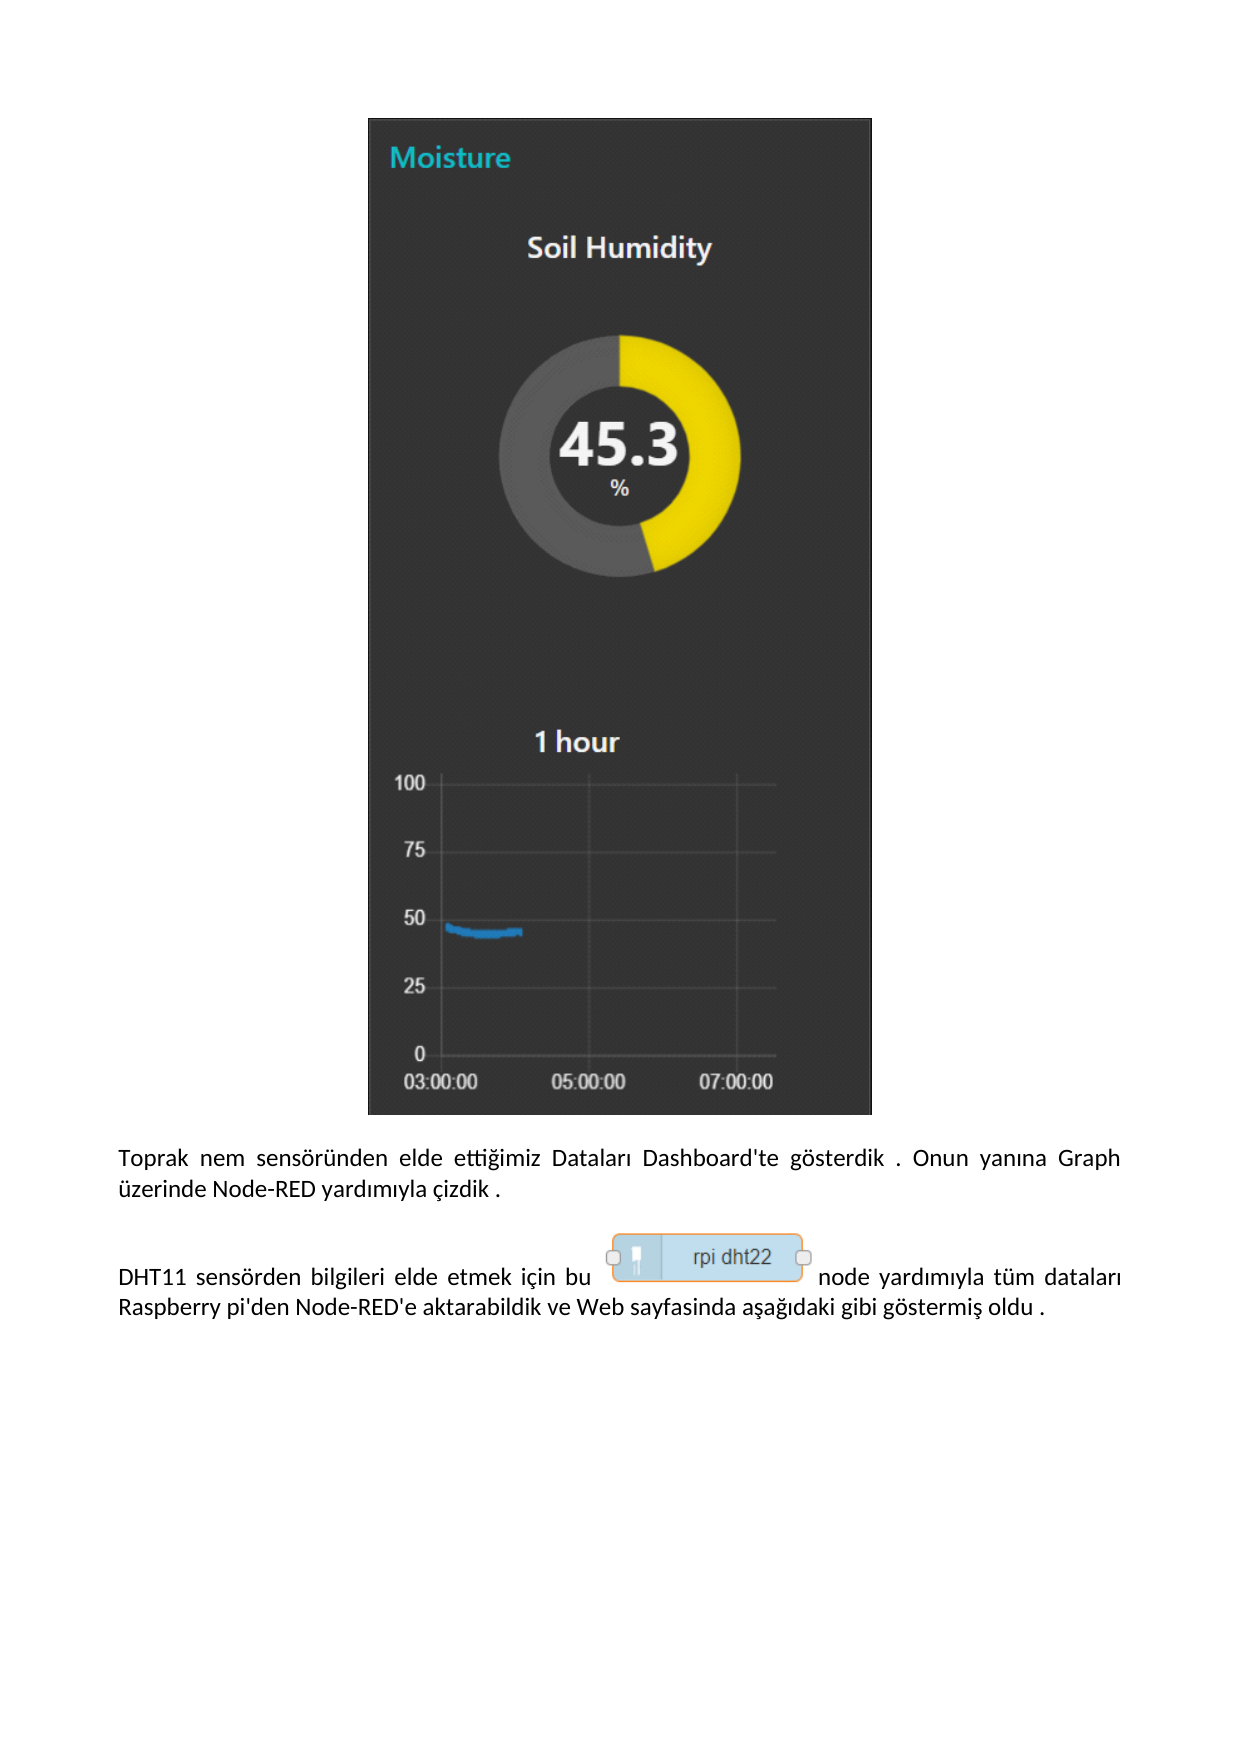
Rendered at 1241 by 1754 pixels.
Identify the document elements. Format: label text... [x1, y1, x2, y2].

text Toprak nem sensöründen elde ettiğimiz Dataları Dashboard'te gösterdik . Onun yanına Graph üzerinde Node-RED yardımıyla çizdik . [118, 1142, 1122, 1203]
text DHT11 sensörden bilgileri elde etmek için bu node yardımıyla tüm dataları Raspberry pi'den Node-RED'e aktarabildik ve Web sayfasinda aşağıdaki gibi göstermiş oldu . [118, 1231, 1122, 1322]
